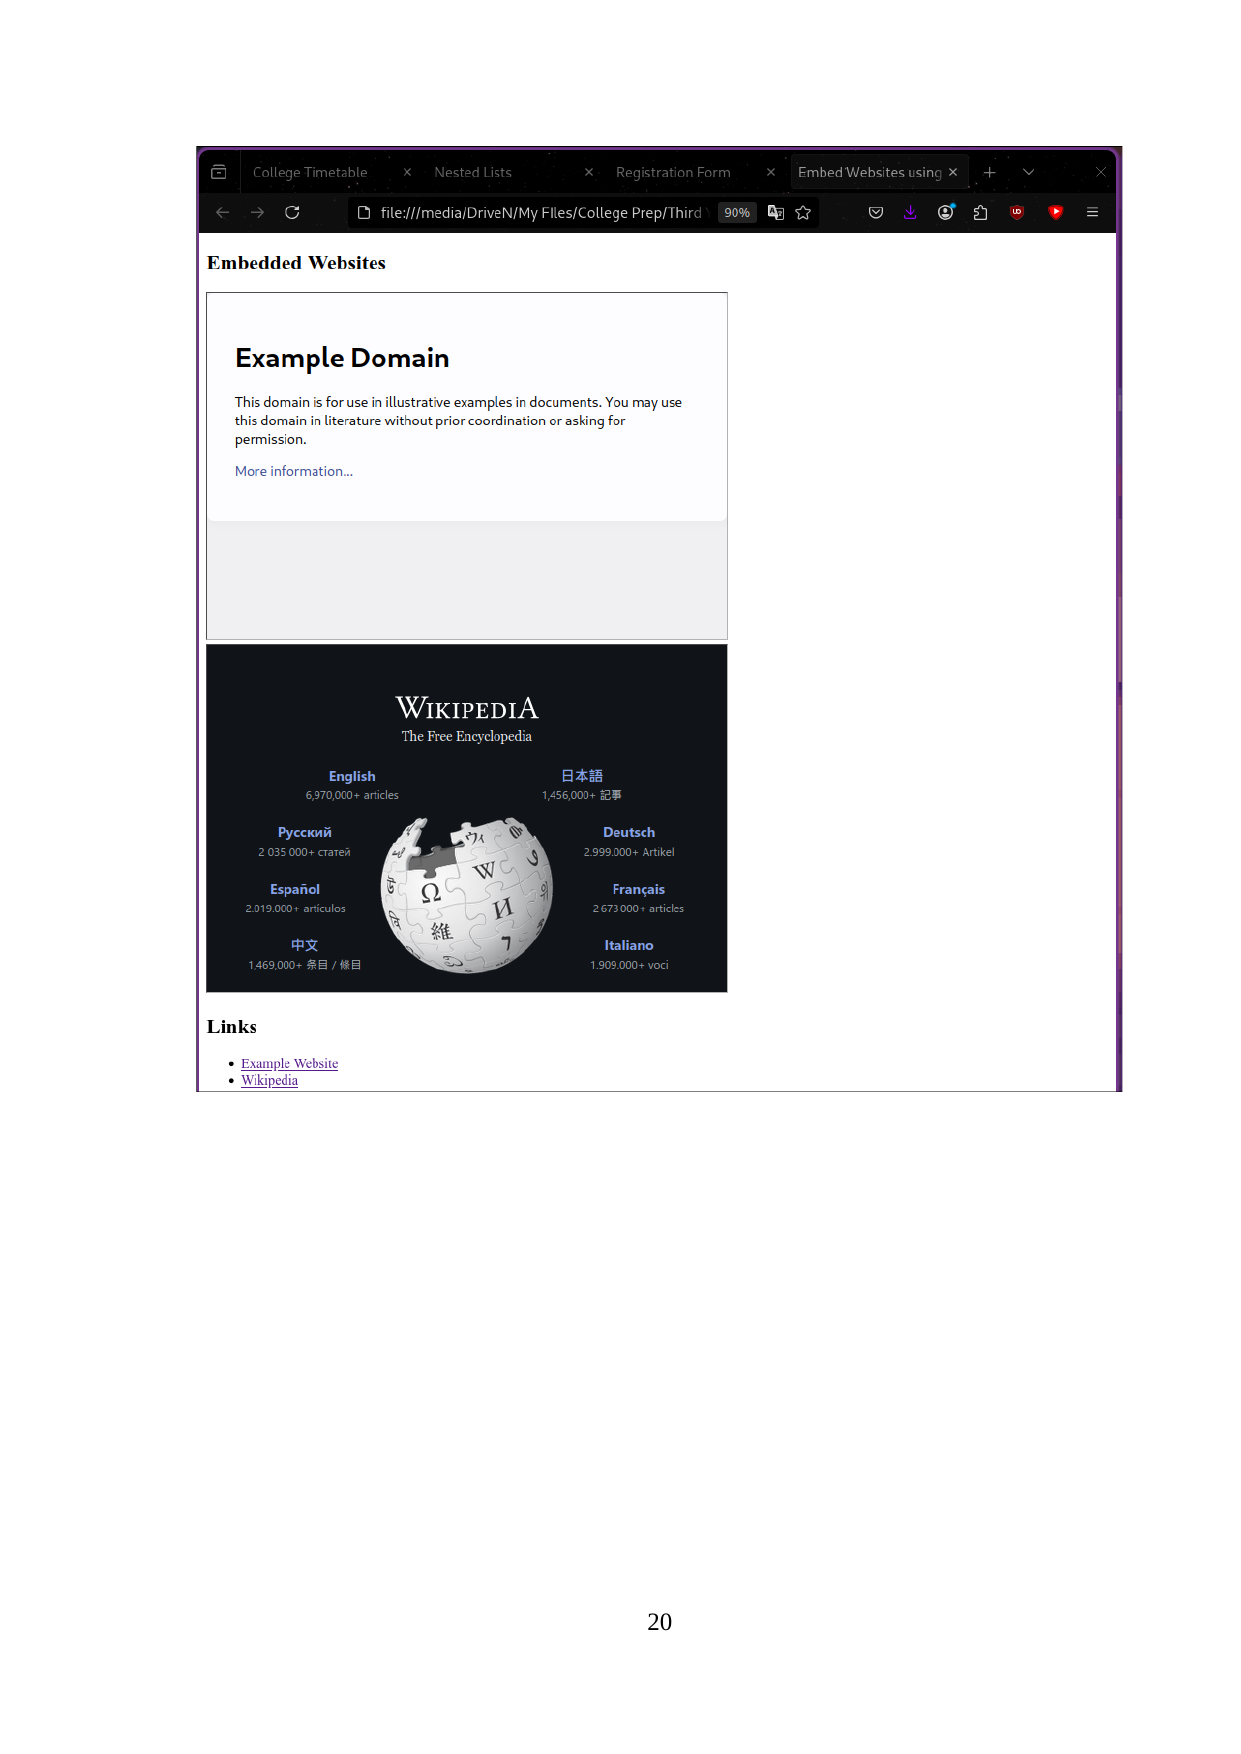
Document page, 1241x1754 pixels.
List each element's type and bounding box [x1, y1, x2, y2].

picture [196, 146, 1123, 1092]
